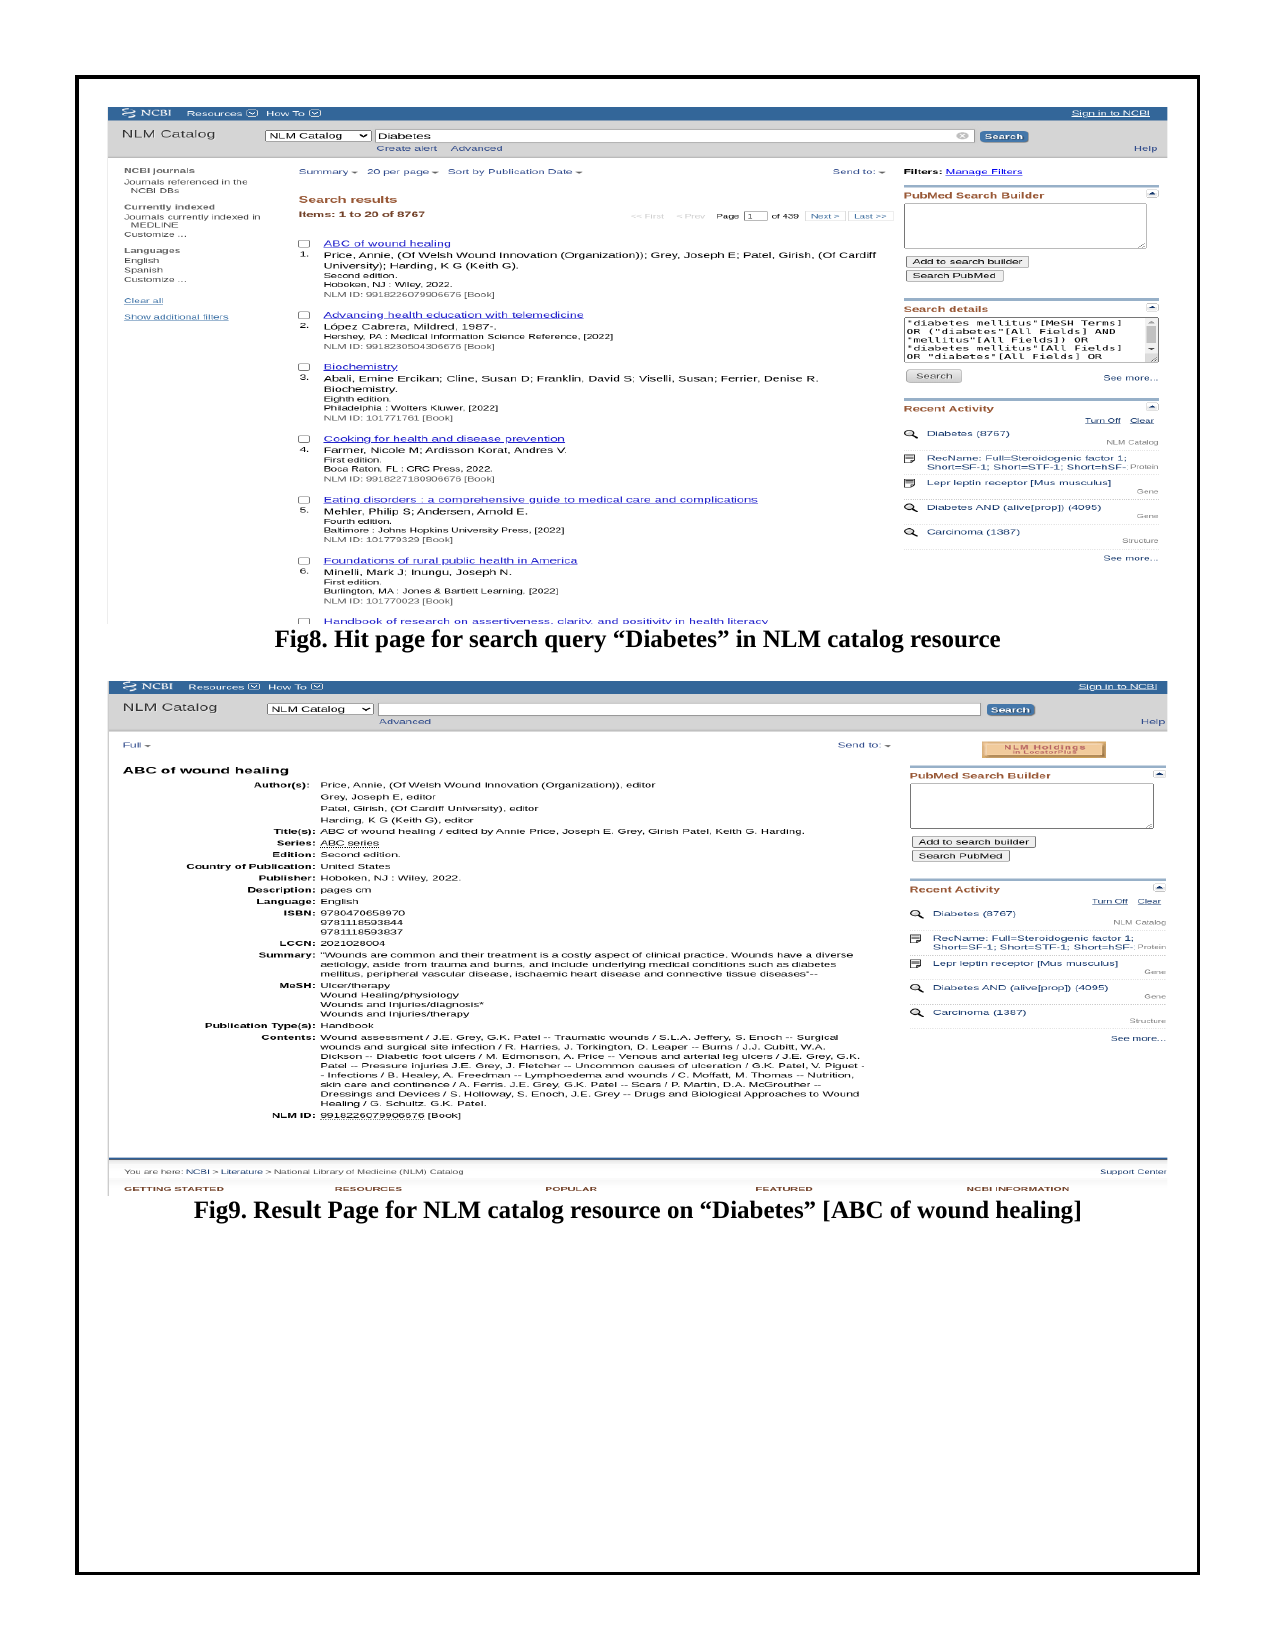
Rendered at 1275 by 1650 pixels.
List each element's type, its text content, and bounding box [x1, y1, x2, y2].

picture [107, 681, 1168, 1196]
picture [107, 107, 1168, 624]
text Fig9. Result Page for NLM catalog resource on “Diabetes” [ABC of wound healing] [108, 1196, 1167, 1224]
text Fig8. Hit page for search query “Diabetes” in NLM catalog resource [108, 624, 1167, 652]
